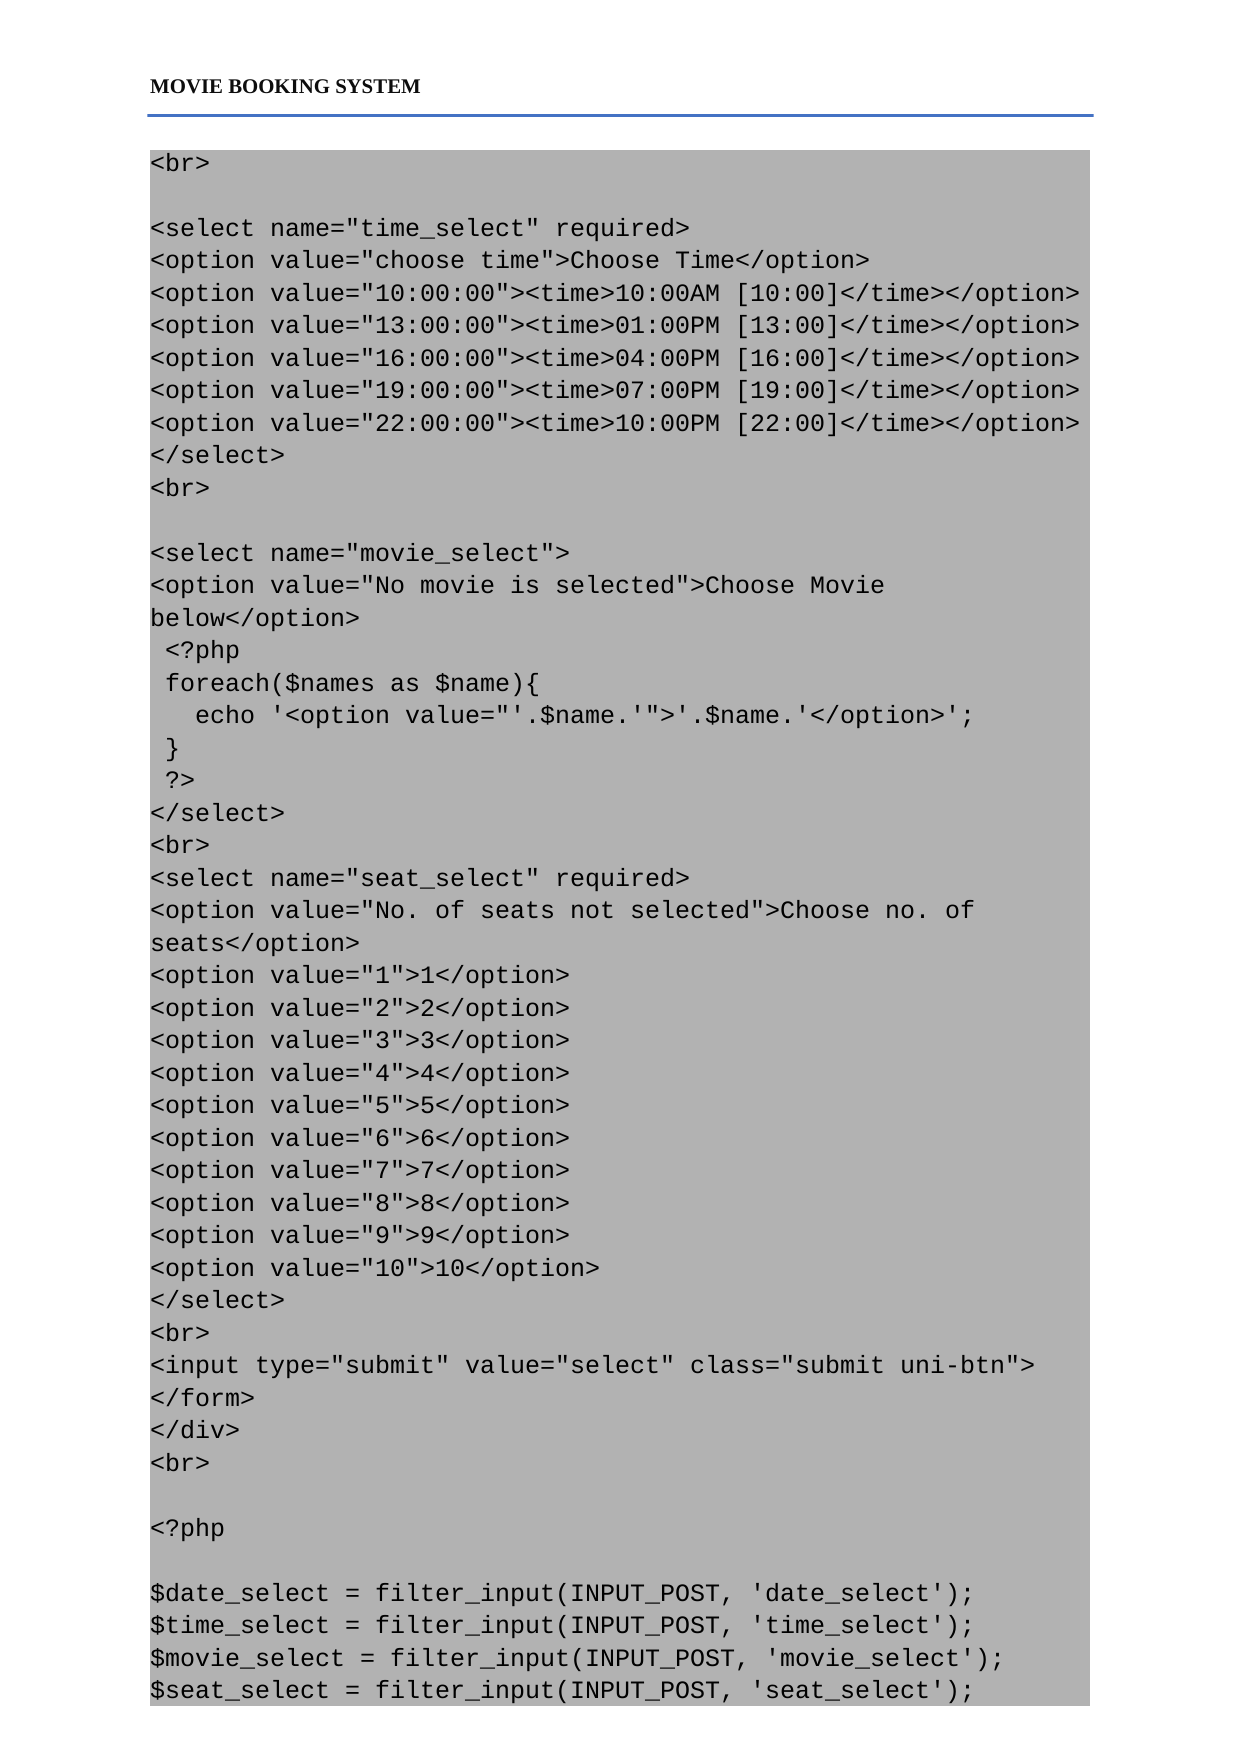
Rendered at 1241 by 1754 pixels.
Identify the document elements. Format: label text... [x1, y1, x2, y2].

text <option value="choose time">Choose Time</option> [150, 248, 1090, 276]
text </form> [150, 1385, 1090, 1413]
text <select name="time_select" required> [150, 215, 1090, 243]
text <option value="4">4</option> [150, 1060, 1090, 1088]
text <br> [150, 150, 1090, 178]
text <option value="2">2</option> [150, 995, 1090, 1023]
text <input type="submit" value="select" class="submit uni-btn"> [150, 1353, 1090, 1381]
text </select> [150, 443, 1090, 471]
text <br> [150, 475, 1090, 503]
text echo '<option value="'.$name.'">'.$name.'</option>'; [150, 703, 1090, 731]
text <br> [150, 833, 1090, 861]
text $movie_select = filter_input(INPUT_POST, 'movie_select'); [150, 1645, 1090, 1673]
text <option value="16:00:00"><time>04:00PM [16:00]</time></option> [150, 345, 1090, 373]
text <option value="7">7</option> [150, 1158, 1090, 1186]
text </div> [150, 1418, 1090, 1446]
text <option value="13:00:00"><time>01:00PM [13:00]</time></option> [150, 313, 1090, 341]
text ?> [150, 768, 1090, 796]
text <select name="movie_select"> [150, 540, 1090, 568]
text foreach($names as $name){ [150, 670, 1090, 698]
text </select> [150, 800, 1090, 828]
text <?php [150, 638, 1090, 666]
text </select> [150, 1288, 1090, 1316]
text <option value="8">8</option> [150, 1190, 1090, 1218]
text <option value="19:00:00"><time>07:00PM [19:00]</time></option> [150, 378, 1090, 406]
text <option value="No movie is selected">Choose Movie below</option> [150, 573, 1090, 633]
text $date_select = filter_input(INPUT_POST, 'date_select'); [150, 1580, 1090, 1608]
text <option value="No. of seats not selected">Choose no. of seats</option> [150, 898, 1090, 958]
text <option value="3">3</option> [150, 1028, 1090, 1056]
text <option value="10">10</option> [150, 1255, 1090, 1283]
text <option value="1">1</option> [150, 963, 1090, 991]
text $seat_select = filter_input(INPUT_POST, 'seat_select'); [150, 1678, 1090, 1706]
text <option value="22:00:00"><time>10:00PM [22:00]</time></option> [150, 410, 1090, 438]
text <option value="10:00:00"><time>10:00AM [10:00]</time></option> [150, 280, 1090, 308]
text <?php [150, 1515, 1090, 1543]
text <br> [150, 1320, 1090, 1348]
text <option value="5">5</option> [150, 1093, 1090, 1121]
text <select name="seat_select" required> [150, 865, 1090, 893]
text <option value="9">9</option> [150, 1223, 1090, 1251]
text <br> [150, 1450, 1090, 1478]
text $time_select = filter_input(INPUT_POST, 'time_select'); [150, 1613, 1090, 1641]
text <option value="6">6</option> [150, 1125, 1090, 1153]
text } [150, 735, 1090, 763]
